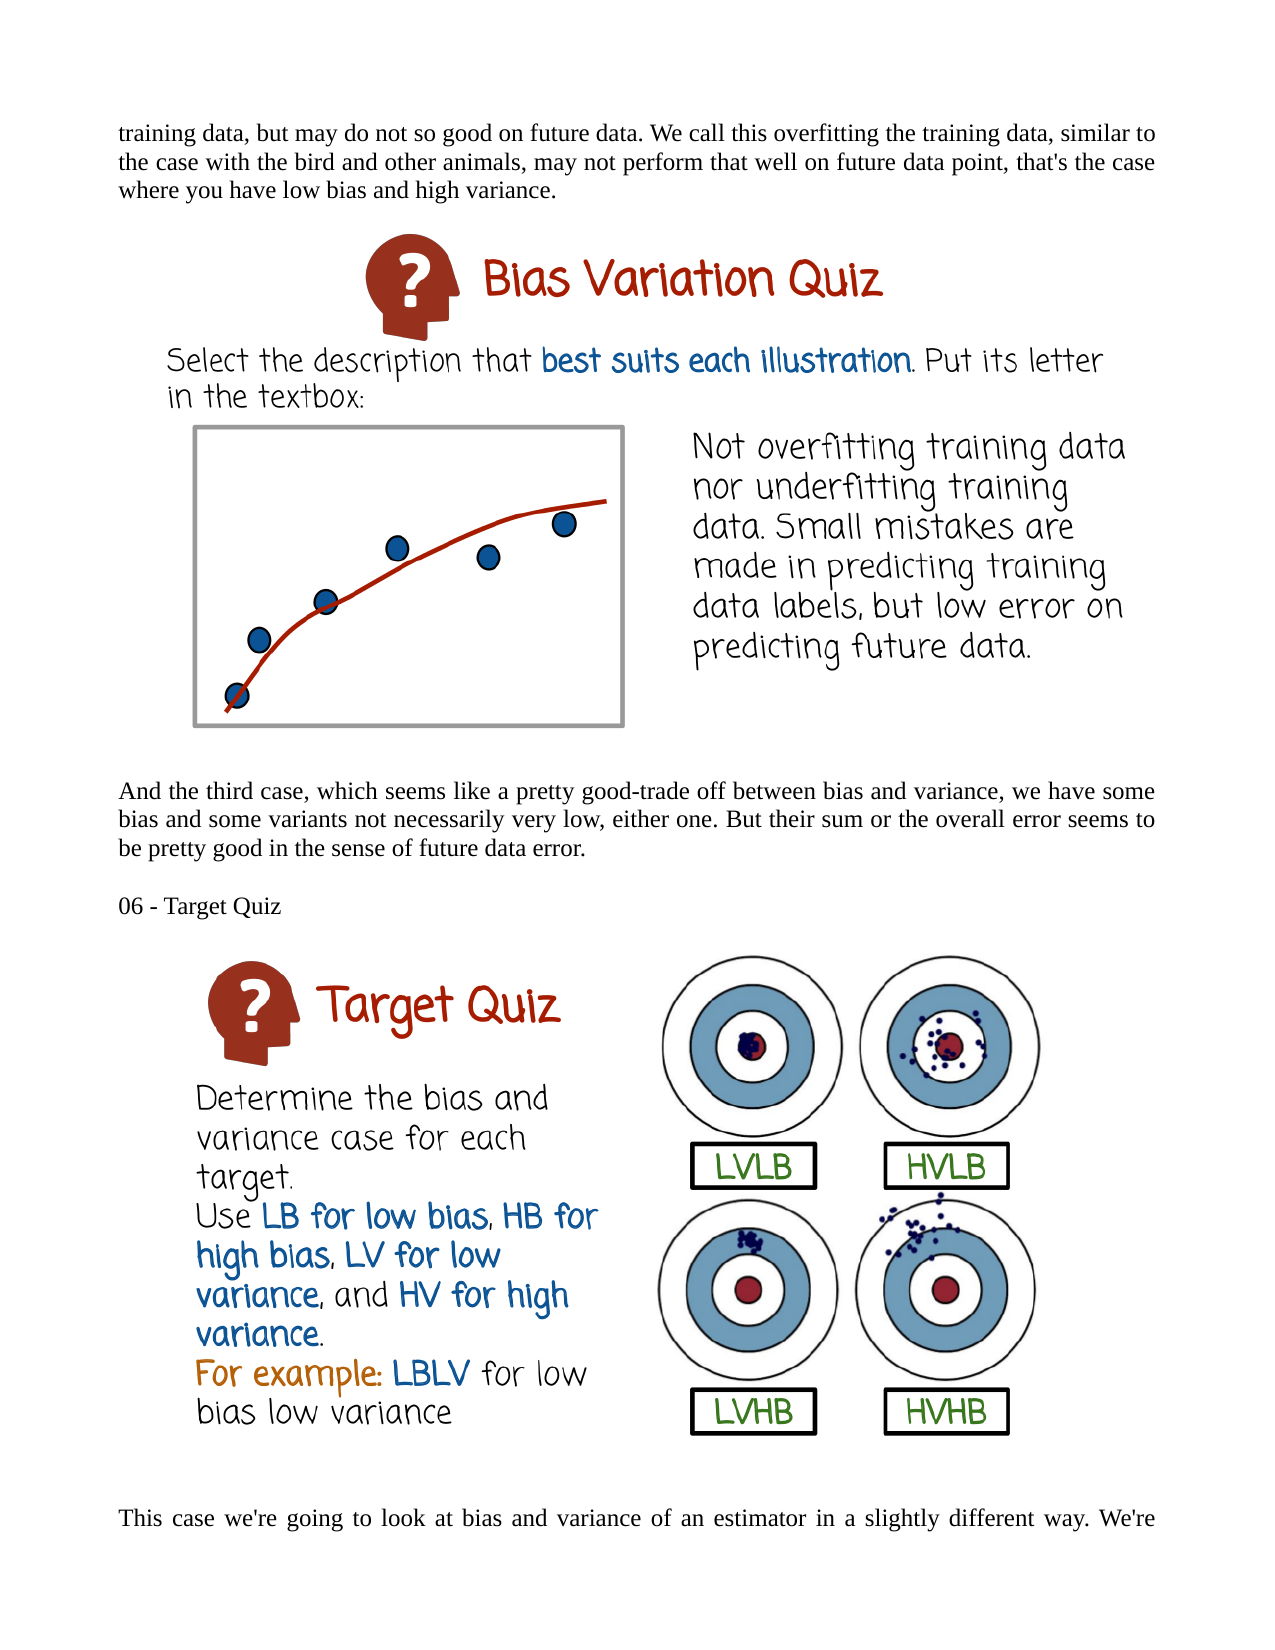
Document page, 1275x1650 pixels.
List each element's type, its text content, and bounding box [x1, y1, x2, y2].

text This case we're going to look at bias and variance of an estimator in a slightly different way. We're [118, 1503, 1157, 1531]
text 06 - Target Quiz [118, 891, 1157, 919]
text training data, but may do not so good on future data. We call this overfitting the training data, similar to the case with the bird and other animals, may not perform that well on future data point, that's the case where you have low bias and high variance. [118, 118, 1157, 204]
picture [118, 233, 1157, 747]
picture [118, 948, 1157, 1446]
text And the third case, which seems like a pretty good-trade off between bias and variance, we have some bias and some variants not necessarily very low, either one. But their sum or the overall error seems to be pretty good in the sense of future data error. [118, 776, 1157, 862]
